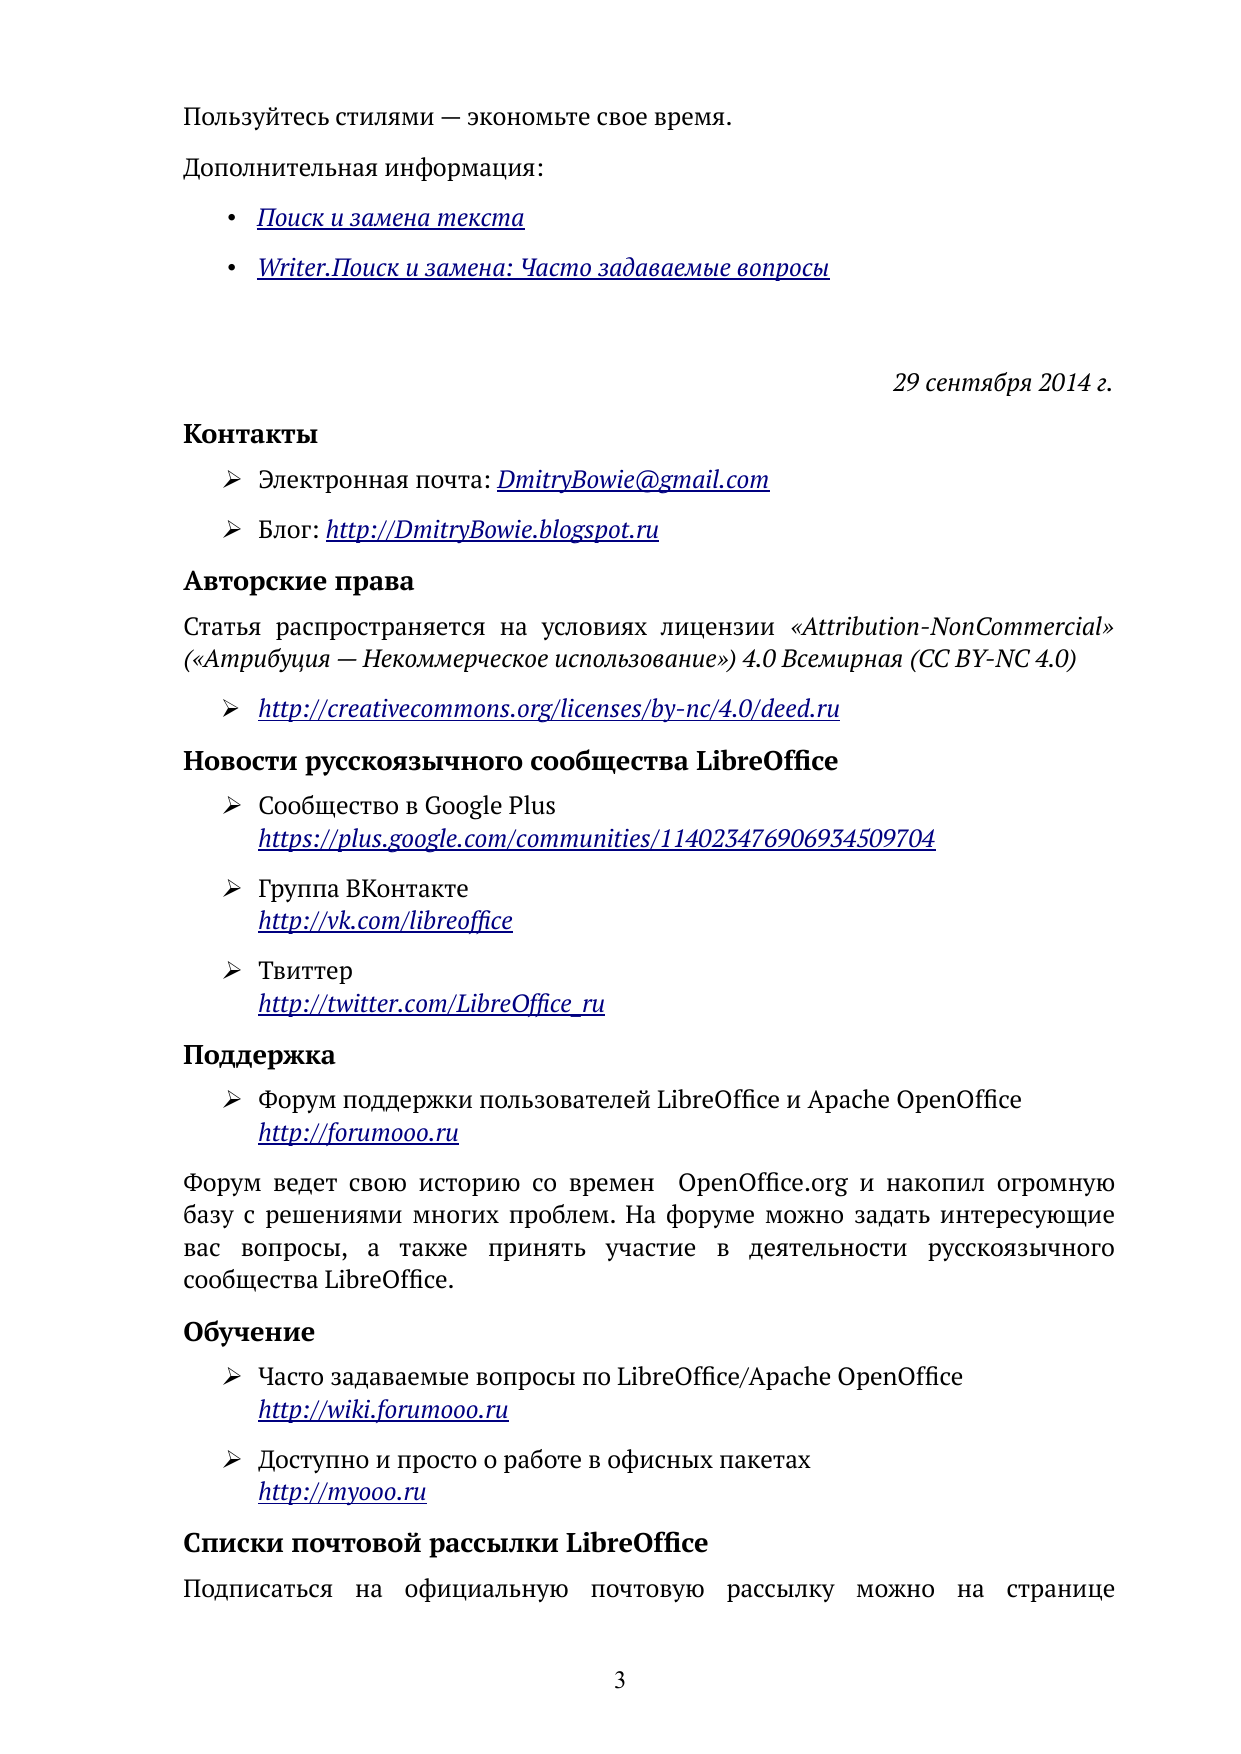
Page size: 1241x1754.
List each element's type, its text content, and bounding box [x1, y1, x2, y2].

text Дополнительная информация: [183, 151, 1116, 183]
list Часто задаваемые вопросы по LibreOffice/Apache OpenOffice http://wiki.forumooo.ru [221, 1360, 1116, 1425]
text Форум ведет свою историю со времен OpenOffice.org и накопил огромную базу с решениями многих проблем. На форуме можно задать интересующие вас вопросы, а также принять участие в деятельности русскоязычного сообщества LibreOffice. [183, 1166, 1116, 1296]
list Твиттер http://twitter.com/LibreOffice_ru [221, 954, 1116, 1019]
list Writer.Поиск и замена: Часто задаваемые вопросы [227, 251, 1116, 283]
list Сообщество в Google Plus https://plus.google.com/communities/114023476906934509704 [221, 789, 1116, 854]
text Пользуйтесь стилями — экономьте свое время. [183, 100, 1116, 133]
list Форум поддержки пользователей LibreOffice и Apache OpenOffice http://forumooo.ru [221, 1083, 1116, 1148]
list http://creativecommons.org/licenses/by-nc/4.0/deed.ru [221, 692, 1116, 724]
list Блог: http://DmitryBowie.blogspot.ru [221, 513, 1116, 545]
text Дмитрий Мажарцев [124, 301, 1116, 333]
text Подписаться на официальную почтовую рассылку можно на странице [183, 1572, 1116, 1604]
text Авторские права [183, 563, 1116, 598]
text Обучение [183, 1313, 1116, 1348]
text Волгоград [124, 333, 1116, 366]
list Группа ВКонтакте http://vk.com/libreoffice [221, 872, 1116, 936]
text 29 сентября 2014 г. [124, 366, 1116, 398]
text Поддержка [183, 1037, 1116, 1072]
text Новости русскоязычного сообщества LibreOffice [183, 742, 1116, 777]
list Электронная почта: DmitryBowie@gmail.com [221, 463, 1116, 495]
list Доступно и просто о работе в офисных пакетах http://myooo.ru [221, 1443, 1116, 1507]
text Статья распространяется на условиях лицензии «Attribution-NonCommercial» («Атрибуция — Некоммерческое использование») 4.0 Всемирная (CC BY-NC 4.0) [183, 610, 1116, 674]
text Контакты [183, 416, 1116, 451]
text Списки почтовой рассылки LibreOffice [183, 1525, 1116, 1560]
list Поиск и замена текста [227, 201, 1116, 233]
